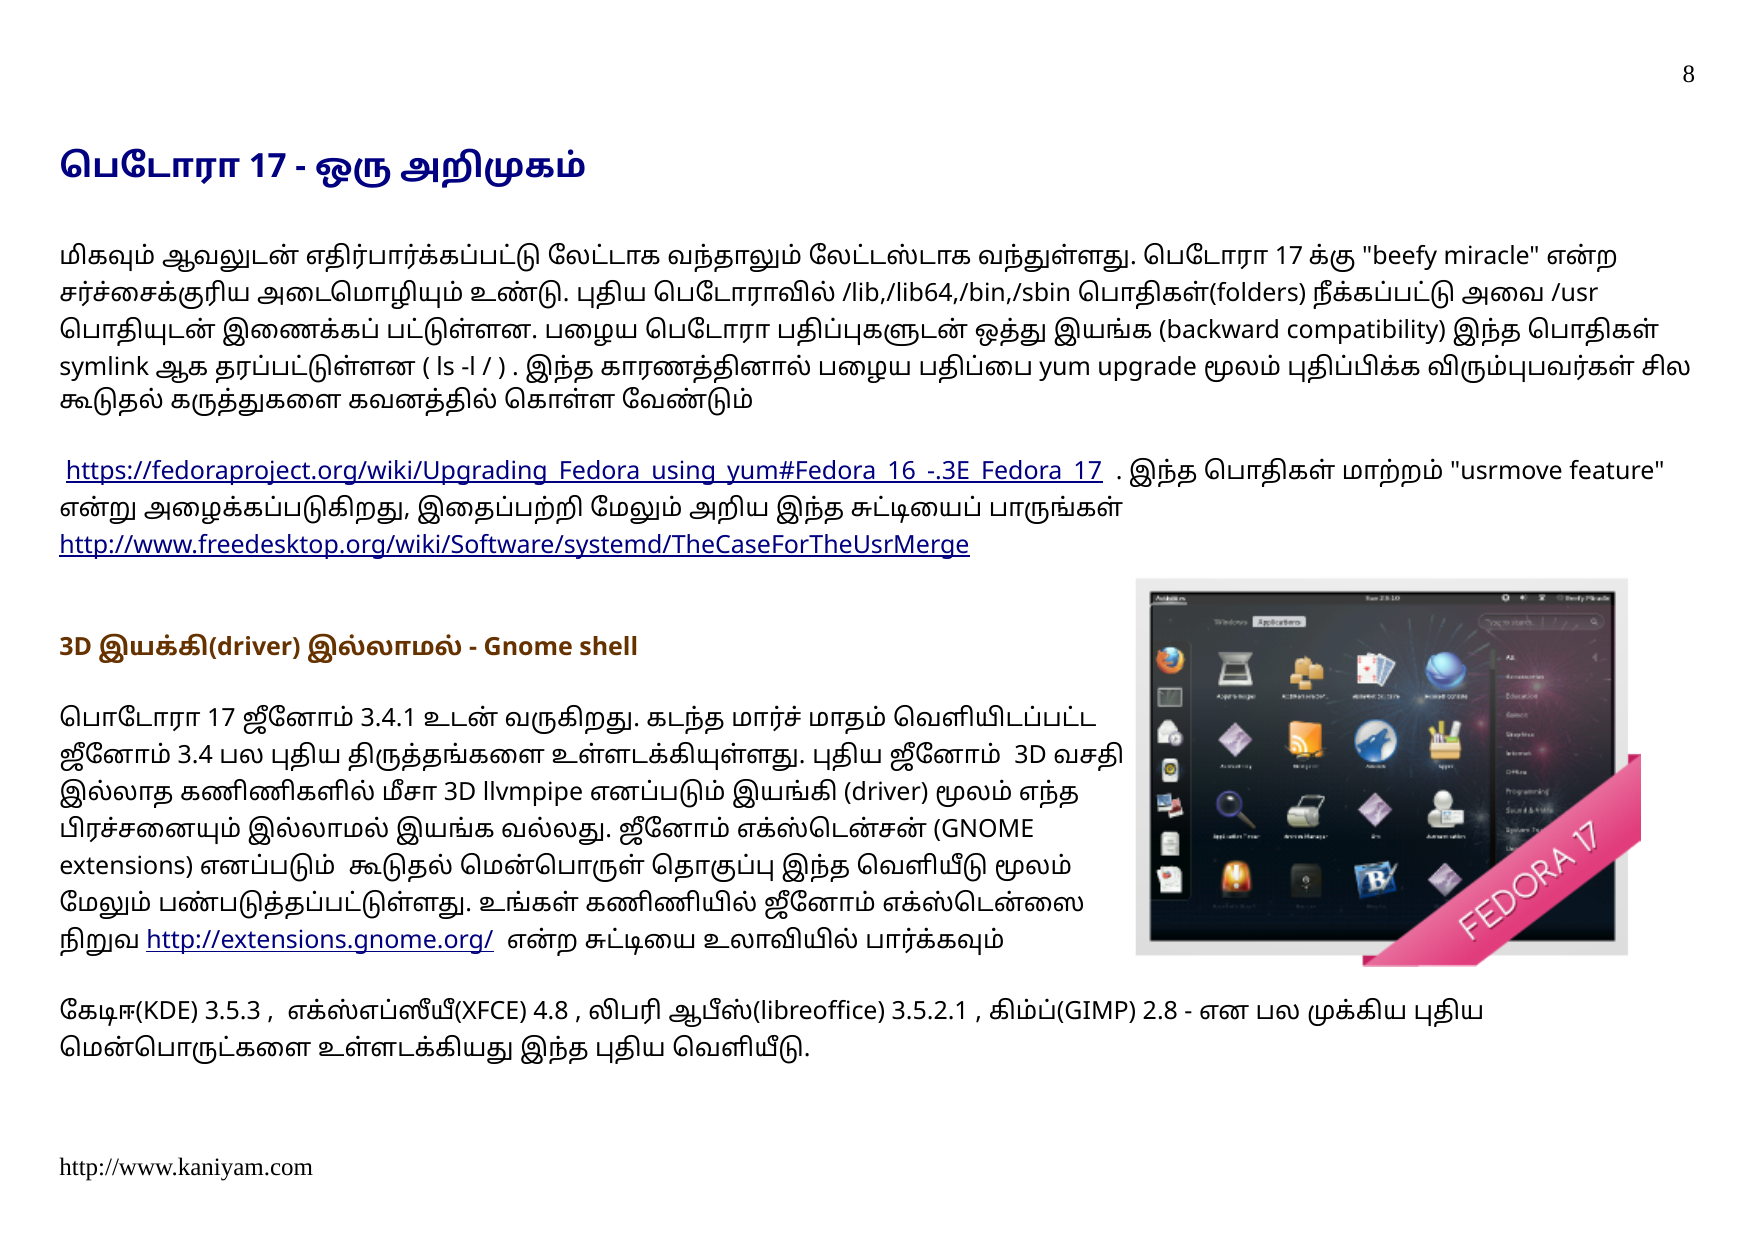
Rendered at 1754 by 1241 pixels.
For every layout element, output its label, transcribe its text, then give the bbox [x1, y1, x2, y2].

text கேடிஈ(KDE) 3.5.3 , எக்ஸ்எப்ஸீயீ(XFCE) 4.8 , லிபரி ஆபீஸ்(libreoffice) 3.5.2.1 , கிம்ப்(GIMP) 2.8 - என பல முக்கிய புதிய மென்பொருட்களை உள்ளடக்கியது இந்த புதிய வெளியீடு. [59, 993, 1695, 1067]
text 3D இயக்கி(driver) இல்லாமல் - Gnome shell [59, 629, 1131, 666]
text [1641, 700, 1695, 959]
subtitle பெடோரா 17 - ஒரு அறிமுகம் [59, 142, 1695, 191]
text [1641, 629, 1695, 666]
text மிகவும் ஆவலுடன் எதிர்பார்க்கப்பட்டு லேட்டாக வந்தாலும் லேட்டஸ்டாக வந்துள்ளது. பெடோரா 17க்கு "beefy miracle" என்ற சர்ச்சைக்குரிய அடைமொழியும் உண்டு. புதிய பெடோராவில் /lib,/lib64,/bin,/sbin பொதிகள்(folders) நீக்கப்பட்டு அவை /usr பொதியுடன் இணைக்கப் பட்டுள்ளன. பழைய பெடோரா பதிப்புகளுடன் ஒத்து இயங்க (backward compatibility) இந்த பொதிகள் symlink ஆக தரப்பட்டுள்ளன ( ls -l / ) . இந்த காரணத்தினால் பழைய பதிப்பை yum upgrade மூலம் புதிப்பிக்க விரும்புபவர்கள் சில கூடுதல் கருத்துகளை கவனத்தில் கொள்ள வேண்டும் [59, 238, 1695, 418]
text https://fedoraproject.org/wiki/Upgrading_Fedora_using_yum#Fedora_16_-.3E_Fedora_17 . இந்த பொதிகள் மாற்றம் "usrmove feature" என்று அழைக்கப்படுகிறது, இதைப்பற்றி மேலும் அறிய இந்த சுட்டியைப் பாருங்கள் http://www.freedesktop.org/wiki/Software/systemd/TheCaseForTheUsrMerge [59, 453, 1695, 561]
picture [1131, 560, 1641, 967]
text பொடோரா 17 ஜீனோம் 3.4.1 உடன் வருகிறது. கடந்த மார்ச் மாதம் வெளியிடப்பட்ட ஜீனோம் 3.4 பல புதிய திருத்தங்களை உள்ளடக்கியுள்ளது. புதிய ஜீனோம் 3D வசதி இல்லாத கணிணிகளில் மீசா 3D llvmpipe எனப்படும் இயங்கி (driver) மூலம் எந்த பிரச்சனையும் இல்லாமல் இயங்க வல்லது. ஜீனோம் எக்ஸ்டென்சன் (GNOME extensions) எனப்படும் கூடுதல் மென்பொருள் தொகுப்பு இந்த வெளியீடு மூலம் மேலும் பண்படுத்தப்பட்டுள்ளது. உங்கள் கணிணியில் ஜீனோம் எக்ஸ்டென்ஸை நிறுவ http://extensions.gnome.org/ என்ற சுட்டியை உலாவியில் பார்க்கவும் [59, 700, 1131, 959]
